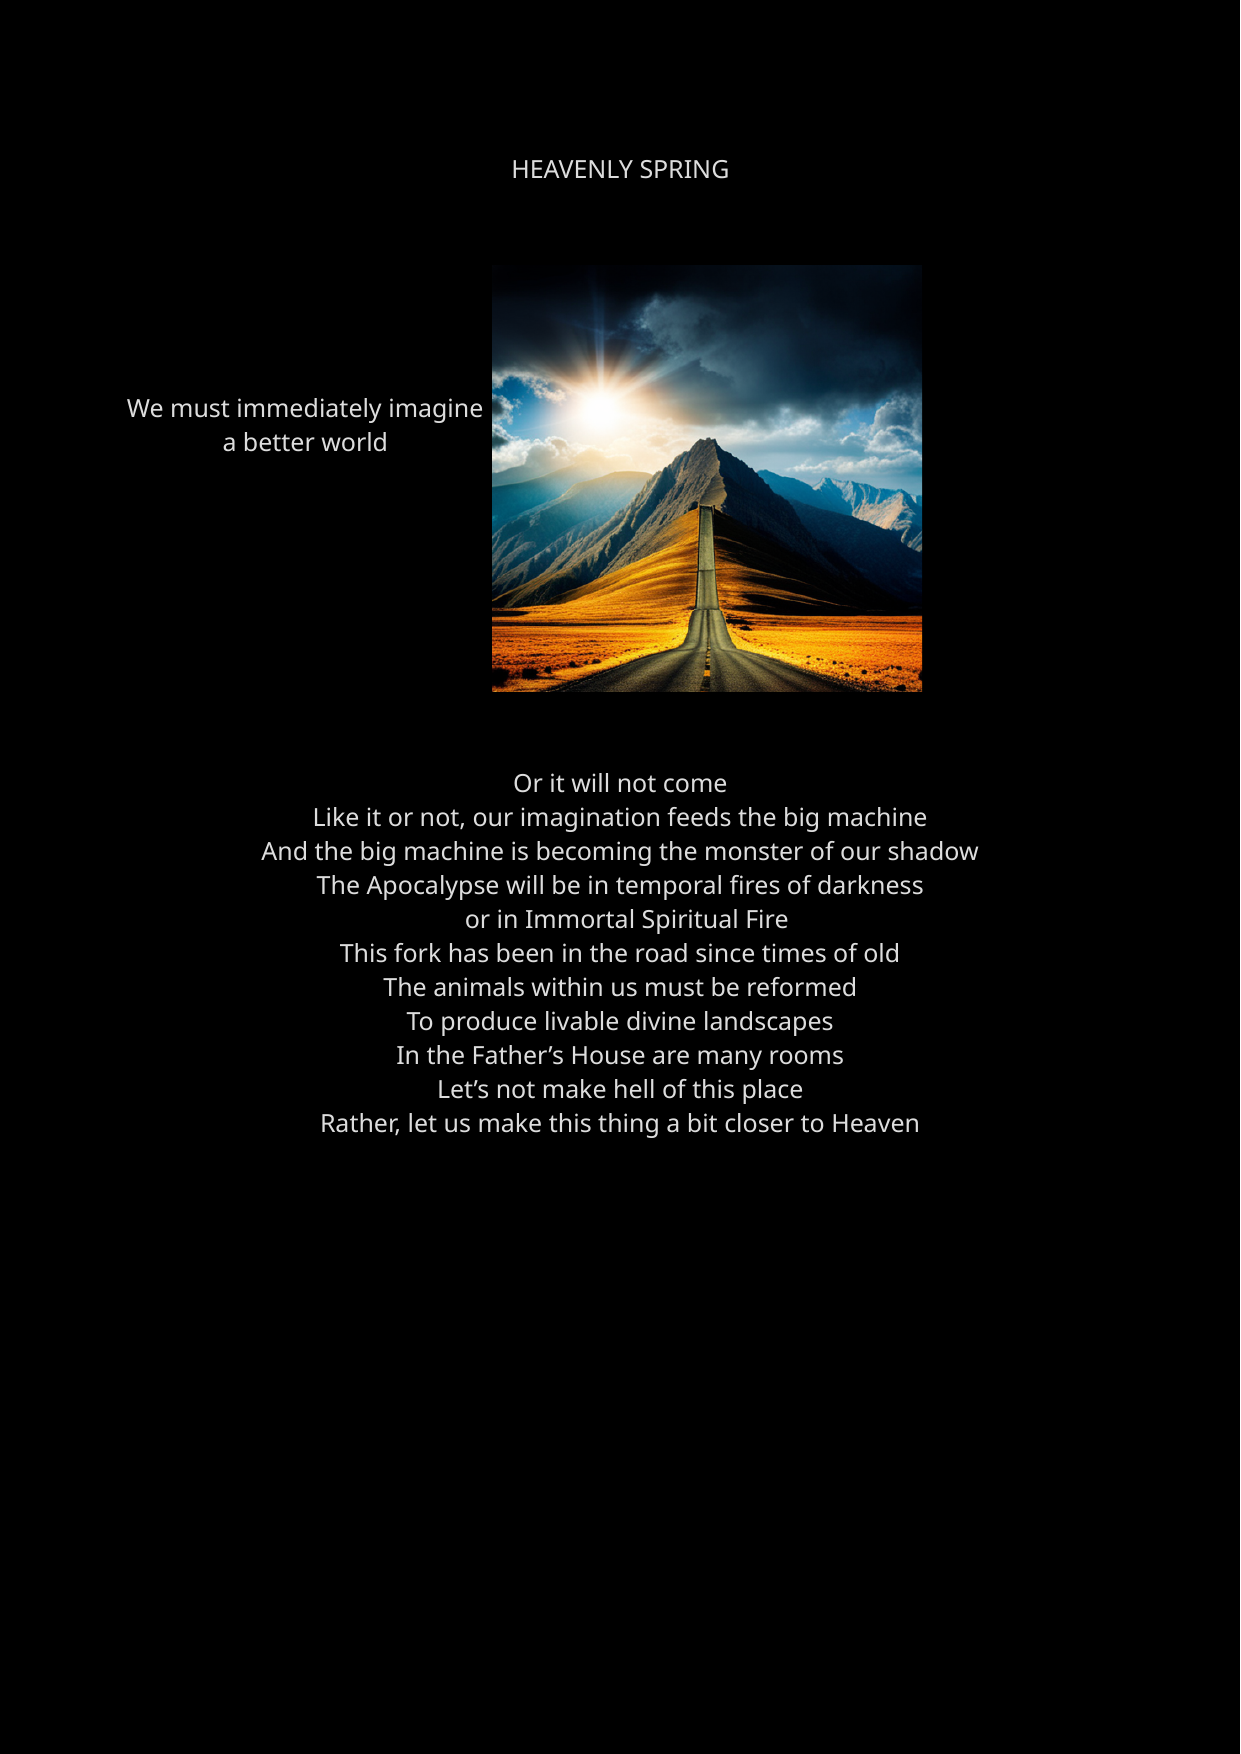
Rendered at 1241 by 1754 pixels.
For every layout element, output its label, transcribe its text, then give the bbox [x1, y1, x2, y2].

text The animals within us must be reformed [118, 970, 1122, 1004]
text Rather, let us make this thing a bit closer to Heaven [118, 1106, 1122, 1140]
text The Apocalypse will be in temporal fires of darkness [118, 867, 1122, 902]
picture [492, 265, 923, 692]
text HEAVENLY SPRING [118, 152, 1122, 186]
text [923, 391, 1122, 459]
text Like it or not, our imagination feeds the big machine [118, 799, 1122, 833]
text We must immediately imagine a better world [118, 391, 492, 459]
text In the Father’s House are many rooms [118, 1038, 1122, 1072]
text Let’s not make hell of this place [118, 1072, 1122, 1106]
text To produce livable divine landscapes [118, 1004, 1122, 1038]
text And the big machine is becoming the monster of our shadow [118, 833, 1122, 867]
text Or it will not come [118, 765, 1122, 799]
text This fork has been in the road since times of old [118, 936, 1122, 970]
text or in Immortal Spiritual Fire [118, 902, 1122, 936]
